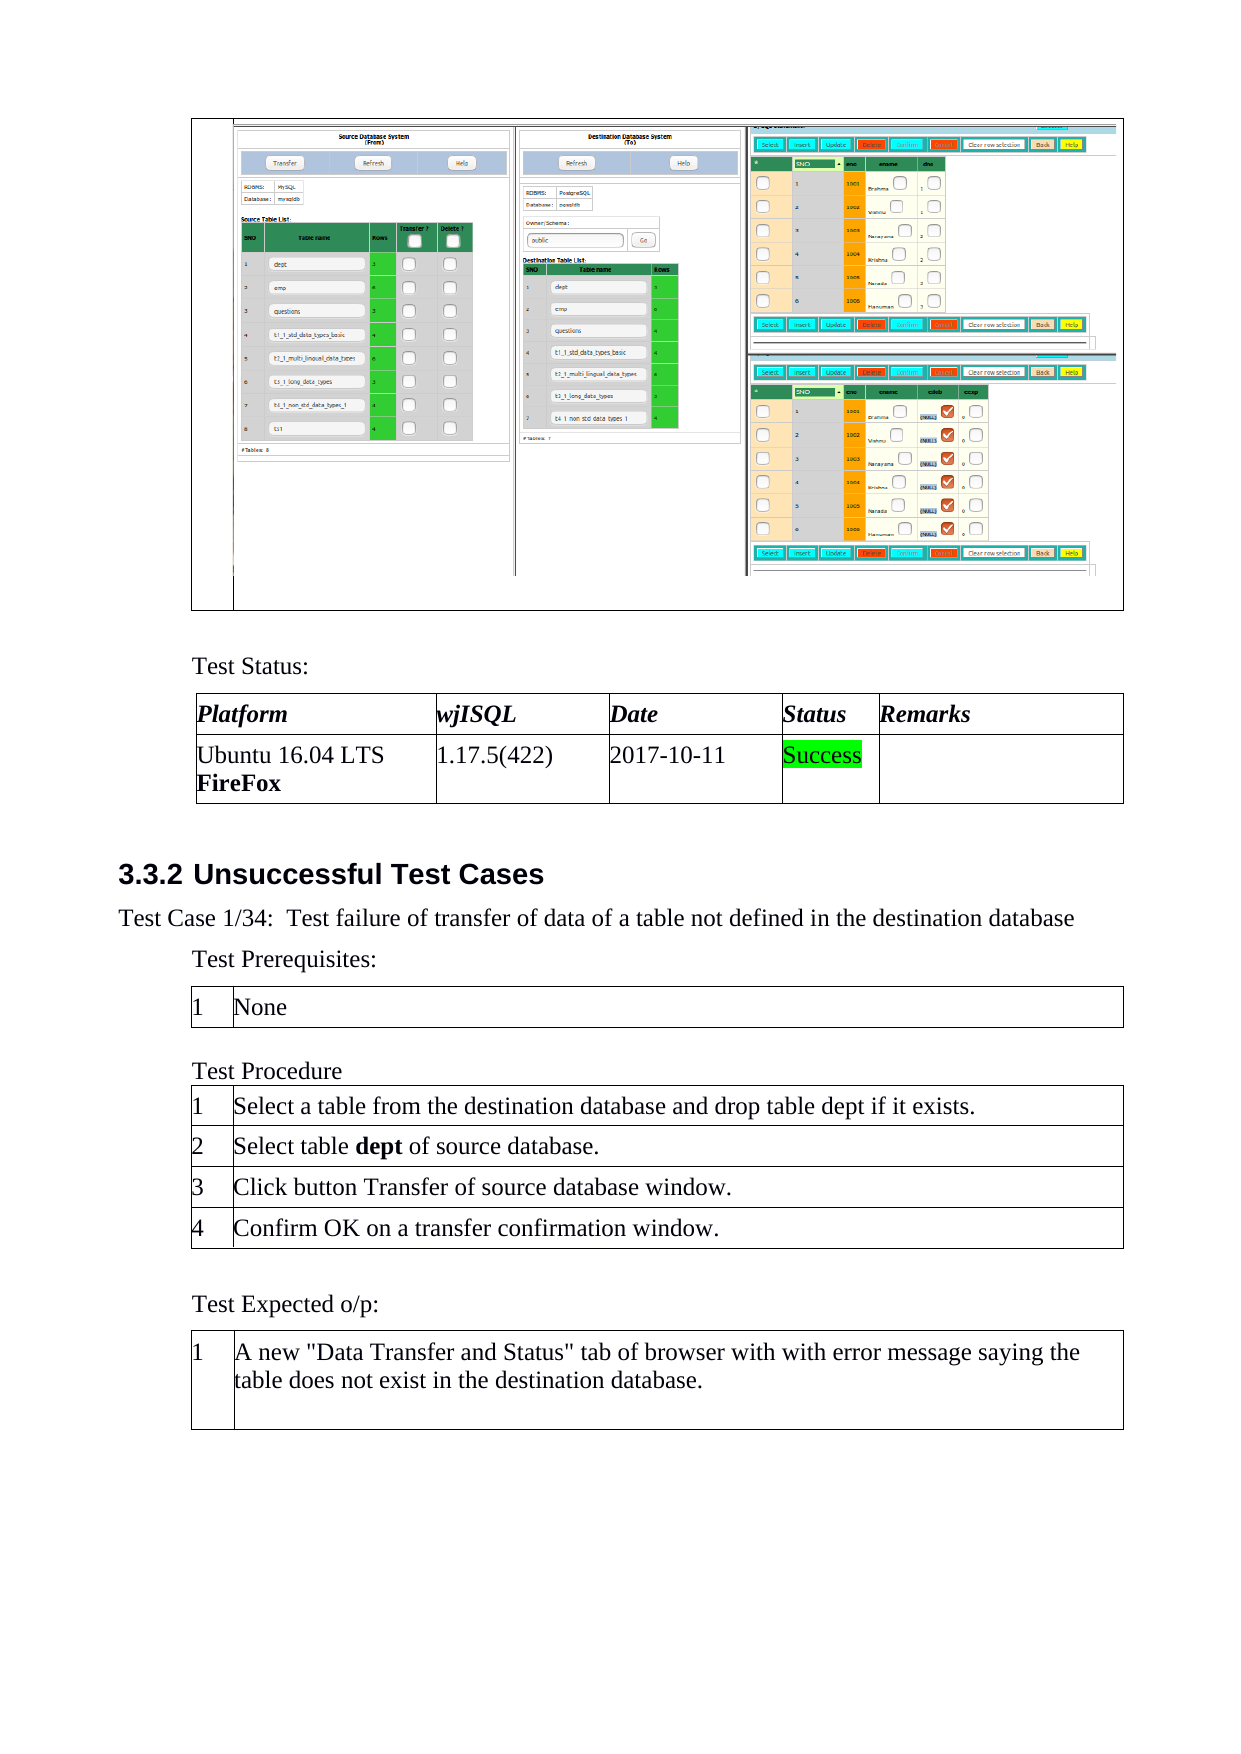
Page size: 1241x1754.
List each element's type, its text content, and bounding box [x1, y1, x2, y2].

picture [232, 124, 1117, 576]
table_cell [880, 735, 1123, 803]
table_cell [234, 119, 1123, 610]
table_header Date [610, 694, 782, 733]
text Test Status: [118, 651, 1122, 680]
table_cell Select table dept of source database. [234, 1126, 1123, 1166]
table_cell [192, 119, 233, 610]
table_cell Confirm OK on a transfer confirmation window. [234, 1208, 1123, 1247]
table_cell Success [783, 735, 879, 803]
table_cell Click button Transfer of source database window. [234, 1167, 1123, 1207]
table_cell 3 [192, 1167, 233, 1207]
table_header None [234, 987, 1123, 1026]
text Test Prerequisites: [118, 944, 1122, 973]
table_cell 4 [192, 1208, 233, 1247]
text Test Case 1/34: Test failure of transfer of data of a table not defined in the destination database [118, 903, 1122, 932]
table_header Select a table from the destination database and drop table dept if it exists. [234, 1086, 1123, 1125]
table_cell 1.17.5(422) [437, 735, 609, 803]
table_cell 2 [192, 1126, 233, 1166]
table_header 1 [192, 1086, 233, 1125]
table_cell Ubuntu 16.04 LTS FireFox [197, 735, 436, 803]
text Test Procedure [118, 1056, 1122, 1084]
subtitle Unsuccessful Test Cases [118, 857, 1122, 891]
table_header Status [783, 694, 879, 733]
table_header Remarks [880, 694, 1123, 733]
table_header 1 [192, 987, 233, 1026]
table_cell 2017-10-11 [610, 735, 782, 803]
table_header A new "Data Transfer and Status" tab of browser with with error message saying the table does not exist in the destination database. [235, 1331, 1123, 1429]
table_header 1 [192, 1331, 234, 1429]
table_header wjISQL [437, 694, 609, 733]
table_header Platform [197, 694, 436, 733]
text Test Expected o/p: [118, 1289, 1122, 1318]
